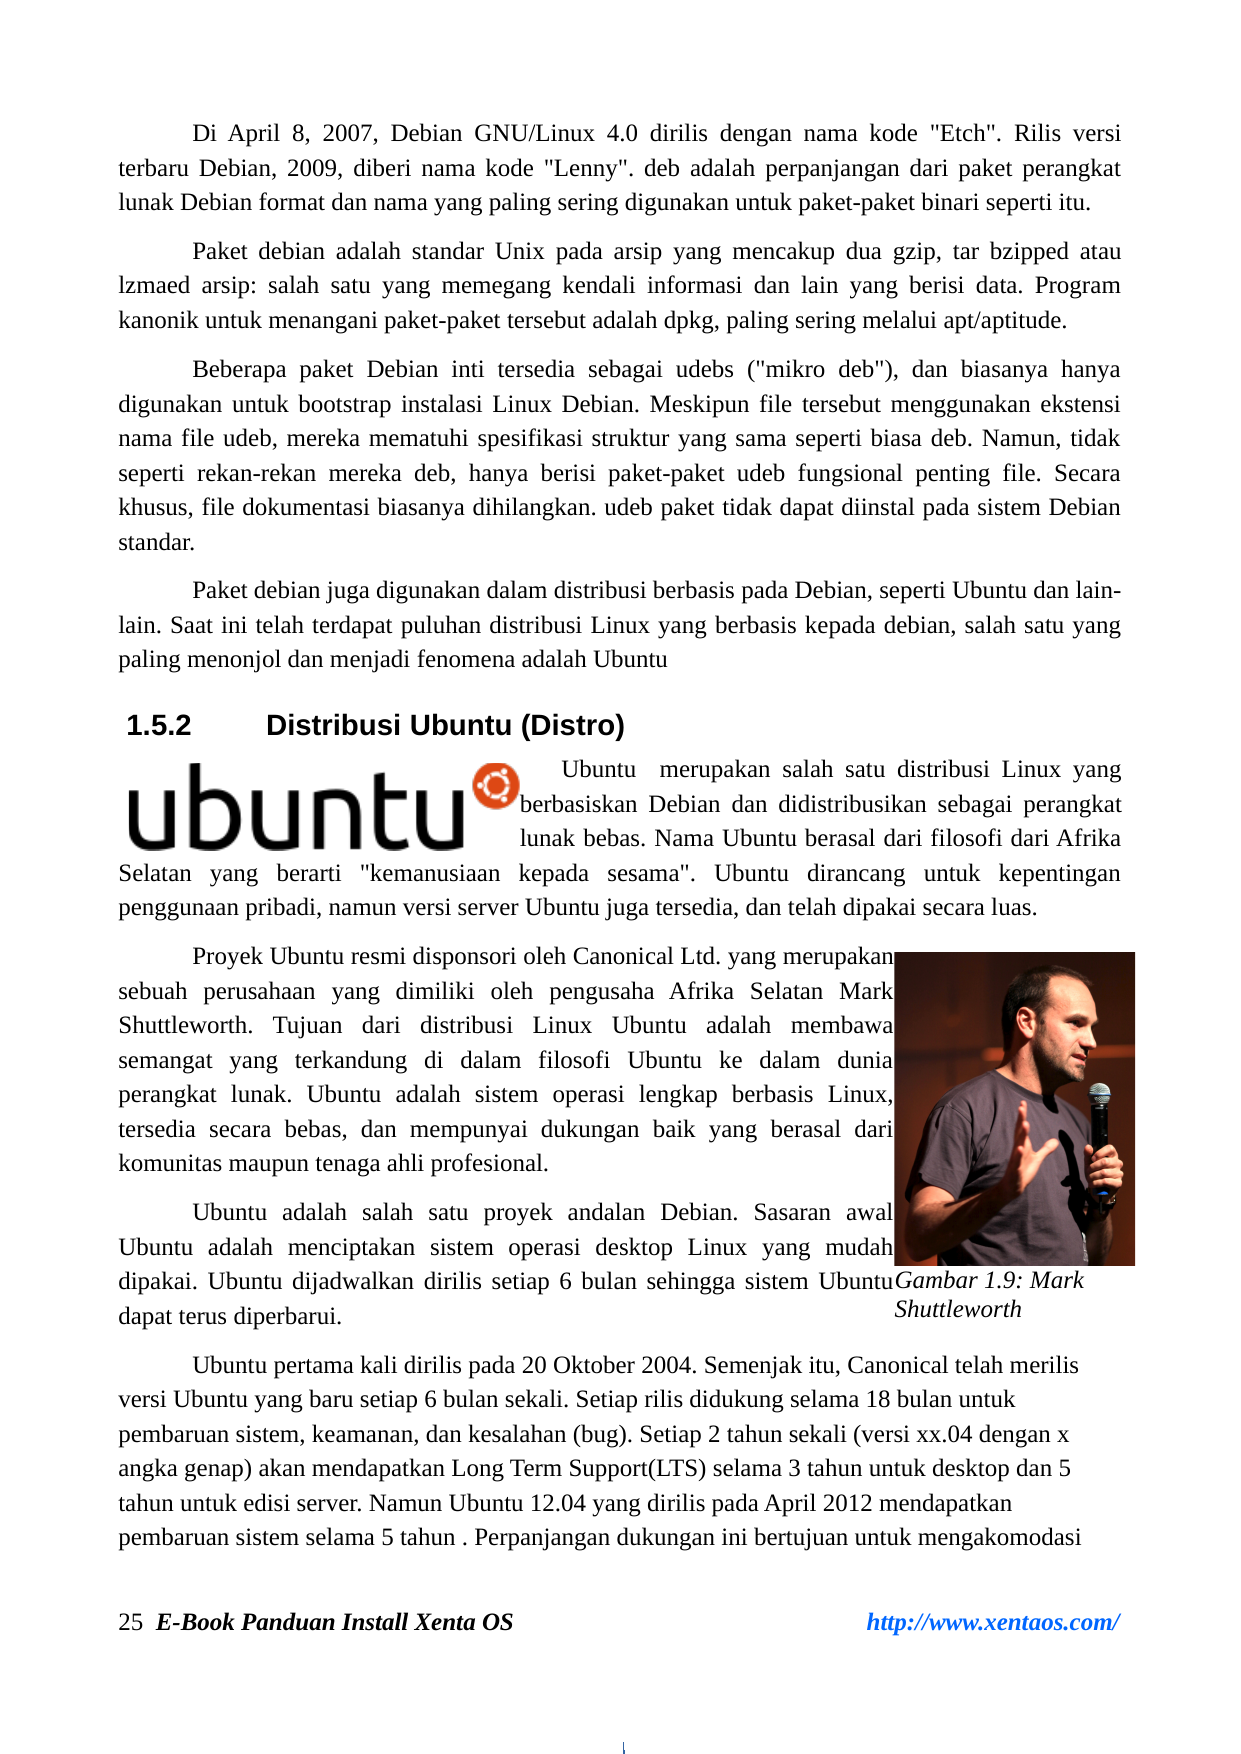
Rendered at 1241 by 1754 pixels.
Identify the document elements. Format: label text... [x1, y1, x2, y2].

text Proyek Ubuntu resmi disponsori oleh Canonical Ltd. yang merupakan sebuah perusahaan yang dimiliki oleh pengusaha Afrika Selatan Mark Shuttleworth. Tujuan dari distribusi Linux Ubuntu adalah membawa semangat yang terkandung di dalam filosofi Ubuntu ke dalam dunia perangkat lunak. Ubuntu adalah sistem operasi lengkap berbasis Linux, tersedia secara bebas, dan mempunyai dukungan baik yang berasal dari komunitas maupun tenaga ahli profesional. [118, 940, 1135, 1177]
text Paket debian adalah standar Unix pada arsip yang mencakup dua gzip, tar bzipped atau lzmaed arsip: salah satu yang memegang kendali informasi dan lain yang berisi data. Program kanonik untuk menangani paket-paket tersebut adalah dpkg, paling sering melalui apt/aptitude. [118, 236, 1122, 334]
text Ubuntu merupakan salah satu distribusi Linux yang berbasiskan Debian dan didistribusikan sebagai perangkat lunak bebas. Nama Ubuntu berasal dari filosofi dari Afrika Selatan yang berarti "kemanusiaan kepada sesama". Ubuntu dirancang untuk kepentingan penggunaan pribadi, namun versi server Ubuntu juga tersedia, dan telah dipakai secara luas. [118, 754, 1122, 921]
text Ubuntu pertama kali dirilis pada 20 Oktober 2004. Semenjak itu, Canonical telah merilis versi Ubuntu yang baru setiap 6 bulan sekali. Setiap rilis didukung selama 18 bulan untuk pembaruan sistem, keamanan, dan kesalahan (bug). Setiap 2 tahun sekali (versi xx.04 dengan x angka genap) akan mendapatkan Long Term Support(LTS) selama 3 tahun untuk desktop dan 5 tahun untuk edisi server. Namun Ubuntu 12.04 yang dirilis pada April 2012 mendapatkan pembaruan sistem selama 5 tahun . Perpanjangan dukungan ini bertujuan untuk mengakomodasi [118, 1350, 1122, 1551]
picture [128, 763, 520, 851]
text Beberapa paket Debian inti tersedia sebagai udebs ("mikro deb"), dan biasanya hanya digunakan untuk bootstrap instalasi Linux Debian. Meskipun file tersebut menggunakan ekstensi nama file udeb, mereka mematuhi spesifikasi struktur yang sama seperti biasa deb. Namun, tidak seperti rekan-rekan mereka deb, hanya berisi paket-paket udeb fungsional penting file. Secara khusus, file dokumentasi biasanya dihilangkan. udeb paket tidak dapat diinstal pada sistem Debian standar. [118, 354, 1122, 555]
picture [894, 952, 943, 1266]
text Paket debian juga digunakan dalam distribusi berbasis pada Debian, seperti Ubuntu dan lain-lain. Saat ini telah terdapat puluhan distribusi Linux yang berbasis kepada debian, salah satu yang paling menonjol dan menjadi fenomena adalah Ubuntu [118, 576, 1122, 673]
text Ubuntu adalah salah satu proyek andalan Debian. Sasaran awal Ubuntu adalah menciptakan sistem operasi desktop Linux yang mudah dipakai. Ubuntu dijadwalkan dirilis setiap 6 bulan sehingga sistem Ubuntu dapat terus diperbarui. [118, 1197, 1122, 1329]
subtitle Distribusi Ubuntu (Distro) [118, 708, 1122, 742]
text Gambar 1.9: Mark Shuttleworth [894, 952, 1135, 1323]
text Di April 8, 2007, Debian GNU/Linux 4.0 dirilis dengan nama kode "Etch". Rilis versi terbaru Debian, 2009, diberi nama kode "Lenny". deb adalah perpanjangan dari paket perangkat lunak Debian format dan nama yang paling sering digunakan untuk paket-paket binari seperti itu. [118, 118, 1122, 216]
